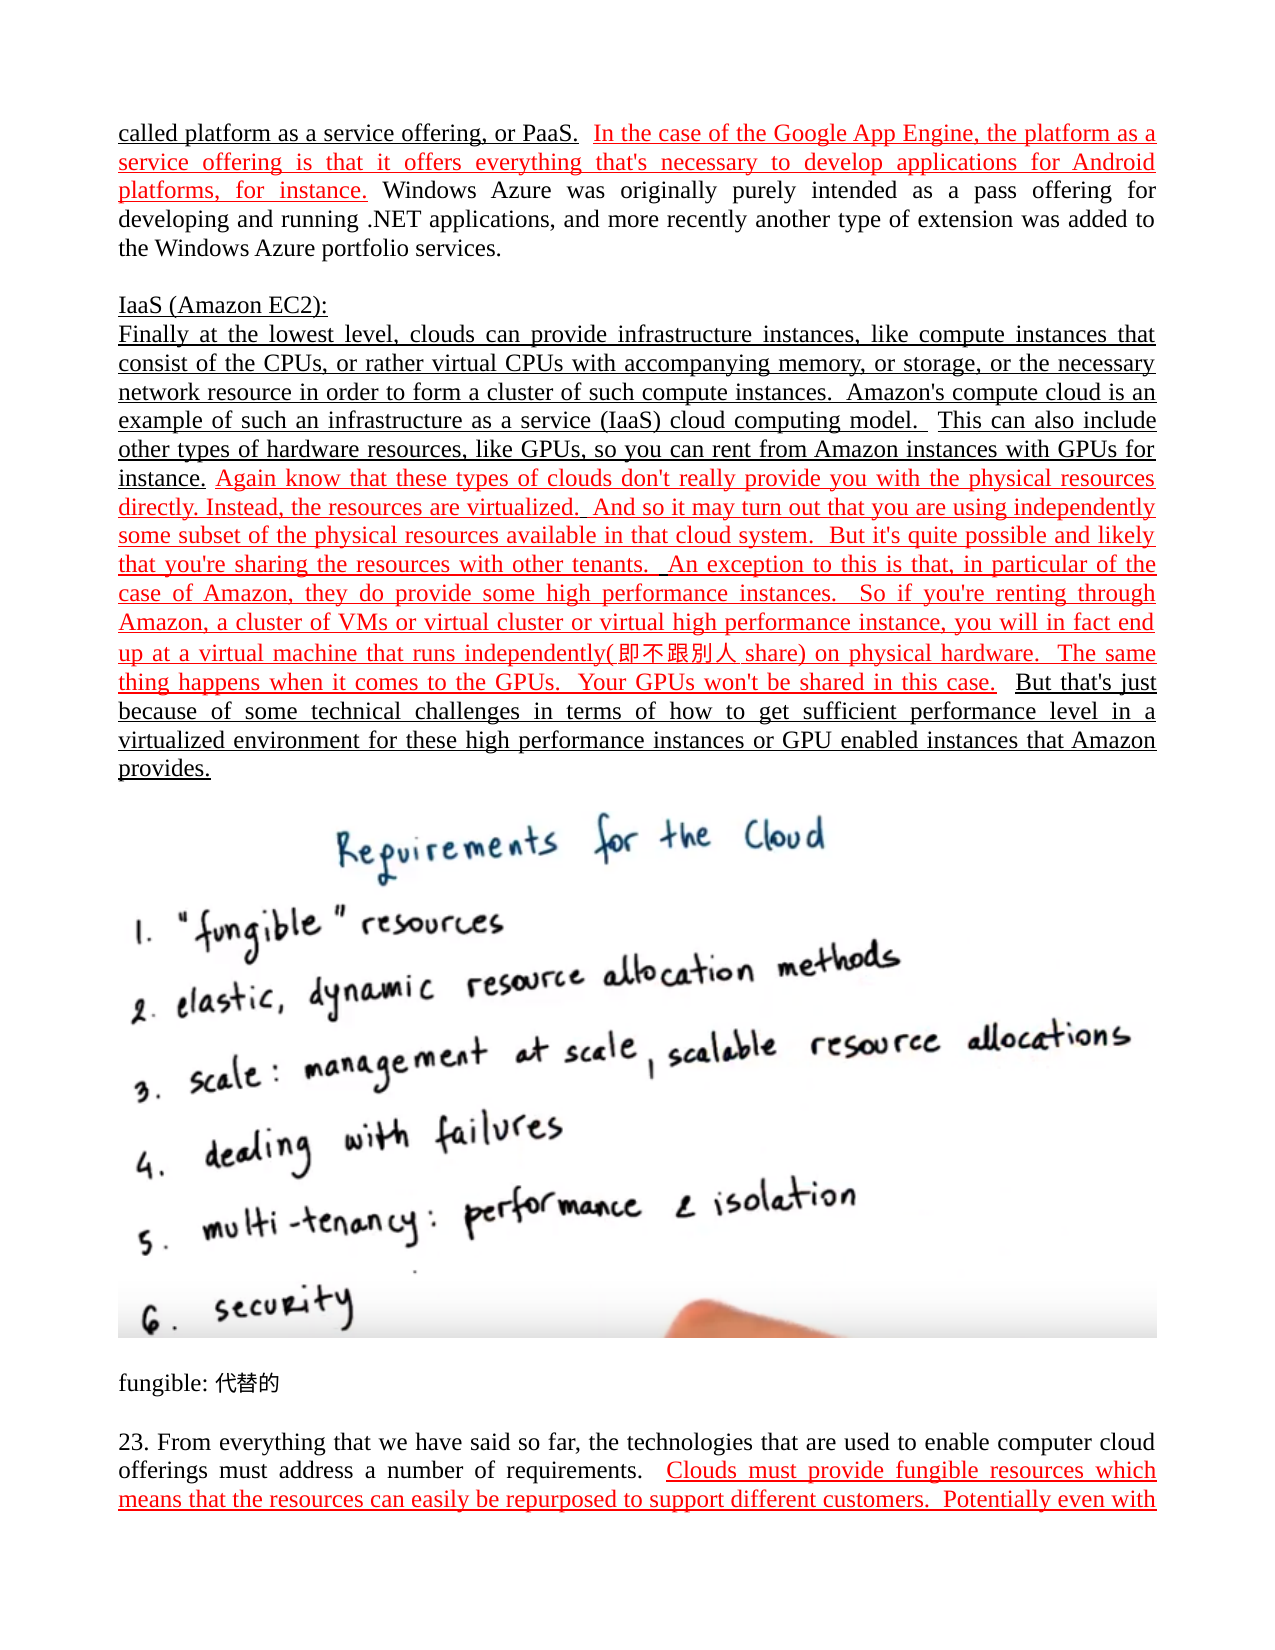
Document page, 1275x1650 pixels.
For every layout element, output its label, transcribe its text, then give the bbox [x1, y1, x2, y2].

text IaaS (Amazon EC2): [118, 291, 1157, 319]
text provides. [118, 751, 1157, 782]
text example of such an infrastructure as a service (IaaS) cloud computing model. This can also include other types of hardware resources, like GPUs, so you can rent from Amazon instances with GPUs for instance. Again know that these types of clouds don't really provide you with the physical resources directly. Instead, the resources are virtualized. And so it may turn out that you are using independently some subset of the physical resources available in that cloud system. But it's quite possible and likely that you're sharing the resources with other tenants. An exception to this is that, in particular of the [118, 403, 1157, 574]
text case of Amazon, they do provide some high performance instances. So if you're renting through Amazon, a cluster of VMs or virtual cluster or virtual high performance instance, you will in fact end up at a virtual machine that runs independently(即不跟別人share) on physical hardware. The same [118, 576, 1157, 663]
text called platform as a service offering, or PaaS. In the case of the Google App Engine, the platform as a service offering is that it offers everything that's necessary to develop applications for Android platforms, for instance. Windows Azure was originally purely intended as a pass offering for developing and running .NET applications, and more recently another type of extension was added to the Windows Azure portfolio services. [118, 118, 1157, 262]
picture [118, 811, 1157, 1338]
text Finally at the lowest level, clouds can provide infrastructure instances, like compute instances that consist of the CPUs, or rather virtual CPUs with accompanying memory, or storage, or the necessary network resource in order to form a cluster of such compute instances. Amazon's compute cloud is an [118, 319, 1157, 402]
text fungible: 代替的 [118, 1366, 1157, 1398]
text 23. From everything that we have said so far, the technologies that are used to enable computer cloud offerings must address a number of requirements. Clouds must provide fungible resources which means that the resources can easily be repurposed to support different customers. Potentially even with [118, 1427, 1157, 1509]
text thing happens when it comes to the GPUs. Your GPUs won't be shared in this case. But that's just because of some technical challenges in terms of how to get sufficient performance level in a virtualized environment for these high performance instances or GPU enabled instances that Amazon [118, 664, 1157, 750]
